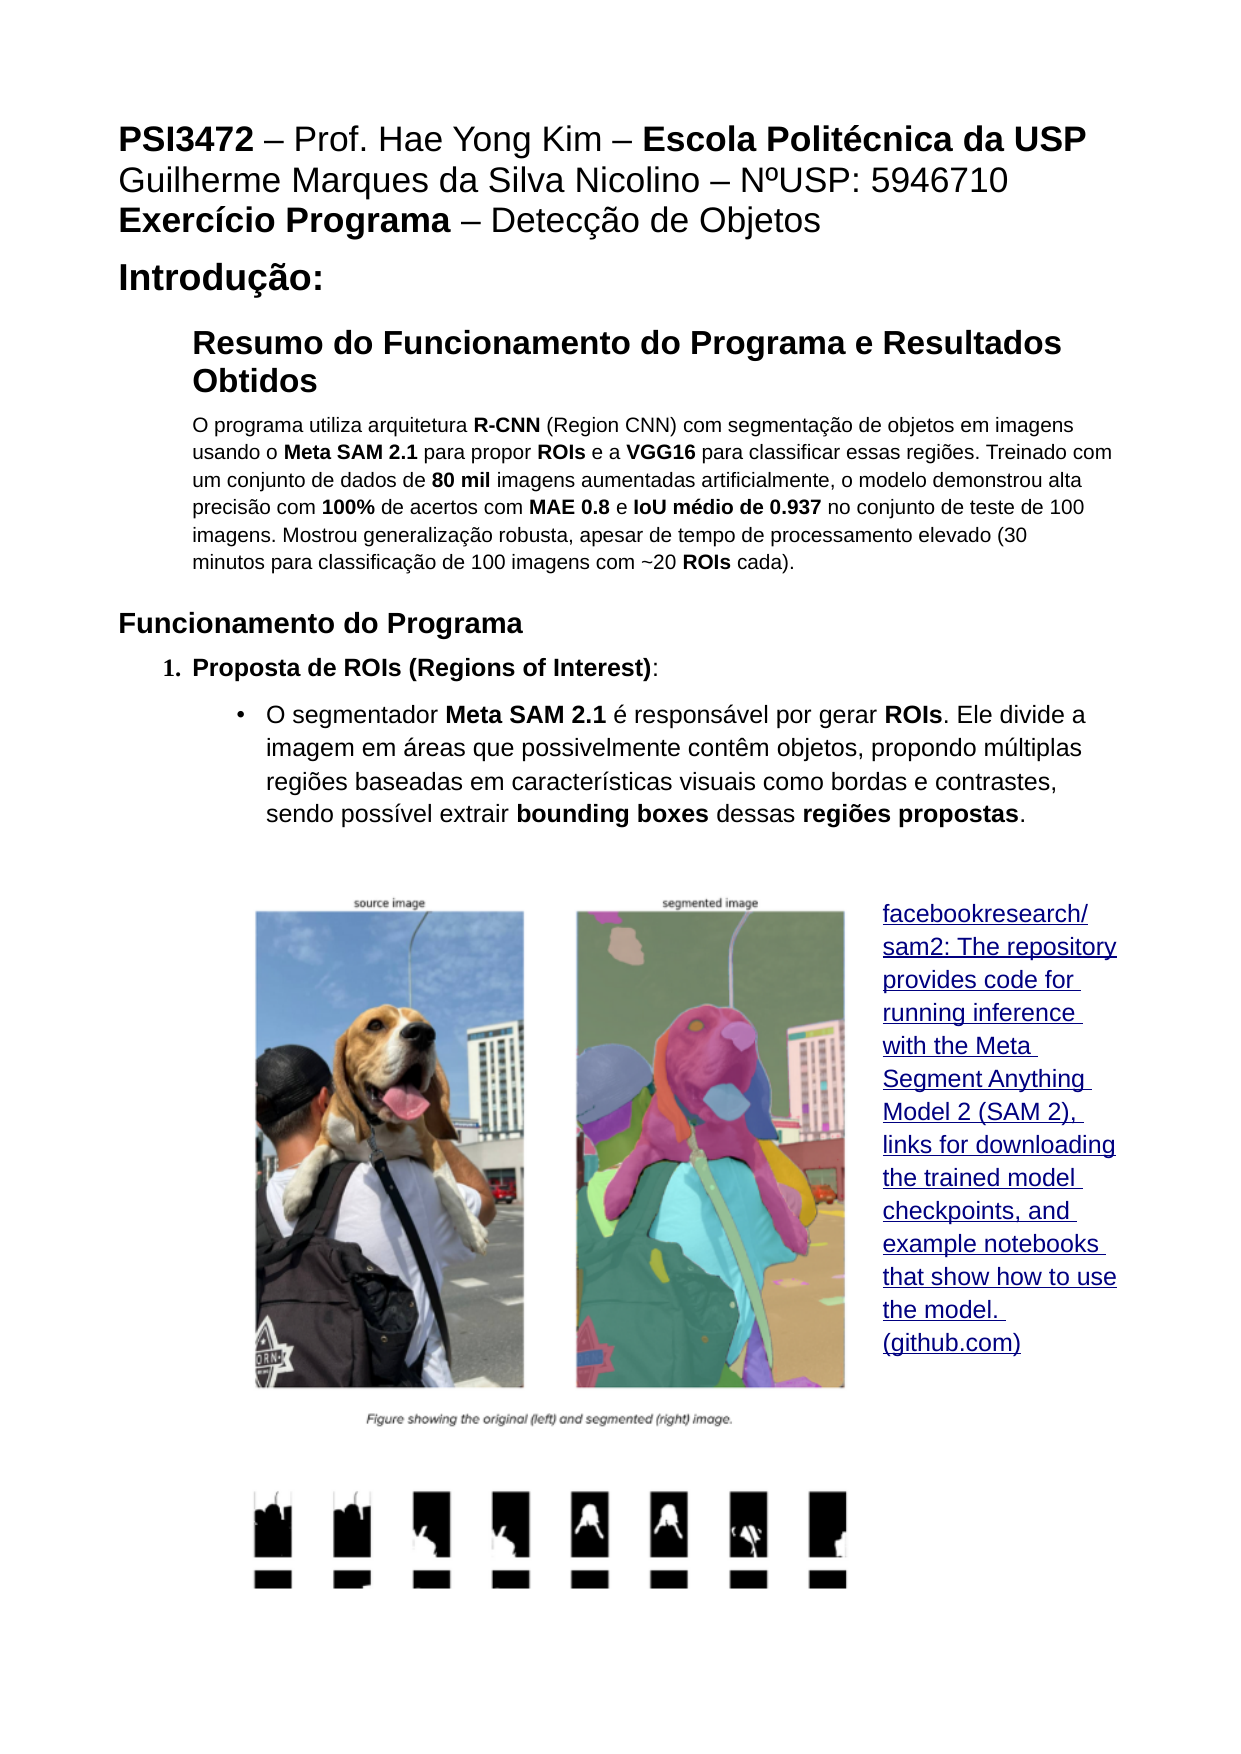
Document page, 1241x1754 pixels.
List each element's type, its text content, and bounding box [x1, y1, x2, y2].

text [118, 898, 193, 1357]
text Guilherme Marques da Silva Nicolino – NºUSP: 5946710 [118, 159, 1122, 199]
subtitle Introdução: [118, 255, 1122, 298]
text facebookresearch/sam2: The repository provides code for running inference with the Meta Segment Anything Model 2 (SAM 2), links for downloading the trained model checkpoints, and example notebooks that show how to use the model. (github.com) [883, 898, 1122, 1357]
subtitle Funcionamento do Programa [118, 607, 1122, 640]
text O programa utiliza arquitetura R-CNN (Region CNN) com segmentação de objetos em imagens usando o Meta SAM 2.1 para propor ROIs e a VGG16 para classificar essas regiões. Treinado com um conjunto de dados de 80 mil imagens aumentadas artificialmente, o modelo demonstrou alta precisão com 100% de acertos com MAE 0.8 e IoU médio de 0.937 no conjunto de teste de 100 imagens. Mostrou generalização robusta, apesar de tempo de processamento elevado (30 minutos para classificação de 100 imagens com ~20 ROIs cada). [118, 412, 1122, 574]
subtitle Resumo do Funcionamento do Programa e Resultados Obtidos [118, 323, 1122, 400]
text PSI3472 – Prof. Hae Yong Kim – Escola Politécnica da USP [118, 118, 1122, 159]
text Exercício Programa – Detecção de Objetos [118, 199, 1122, 240]
list O segmentador Meta SAM 2.1 é responsável por gerar ROIs. Ele divide a imagem em áreas que possivelmente contêm objetos, propondo múltiplas regiões baseadas em características visuais como bordas e contrastes, sendo possível extrair bounding boxes dessas regiões propostas. [236, 700, 1122, 828]
list Proposta de ROIs (Regions of Interest): [162, 653, 1122, 681]
picture [193, 867, 883, 1629]
